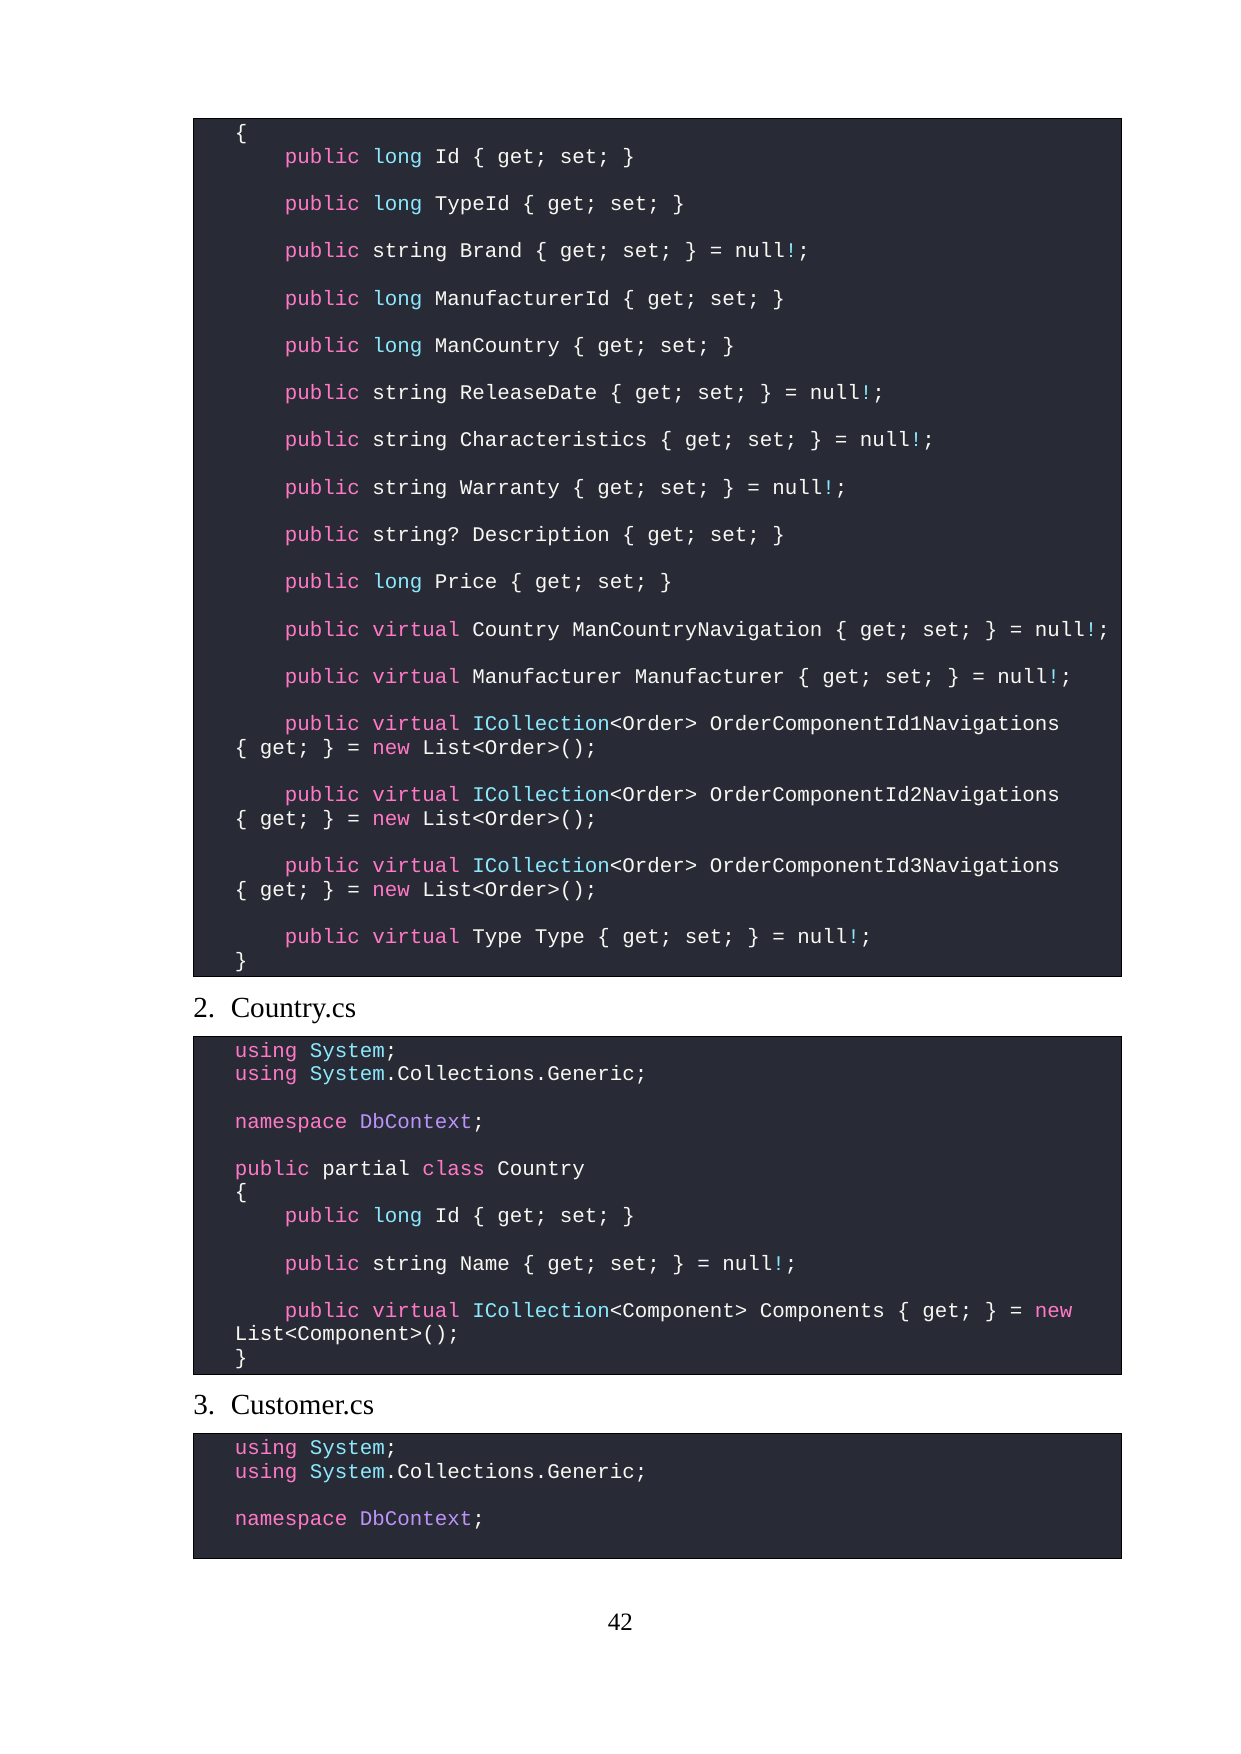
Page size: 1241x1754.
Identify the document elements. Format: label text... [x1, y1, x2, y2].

list public virtual ICollection<Order> OrderComponentId2Navigations { get; } = new List<Order>(); [194, 780, 1121, 827]
list { [194, 119, 1121, 142]
list using System.Collections.Generic; [194, 1457, 1121, 1480]
list public string ReleaseDate { get; set; } = null!; [194, 378, 1121, 402]
list public long Id { get; set; } [194, 1201, 1121, 1225]
list } [194, 1343, 1121, 1374]
list Customer.cs [193, 1387, 1122, 1421]
list public string Warranty { get; set; } = null!; [194, 473, 1121, 496]
list } [194, 946, 1121, 976]
list public long ManufacturerId { get; set; } [194, 284, 1121, 307]
list public virtual ICollection<Order> OrderComponentId1Navigations { get; } = new List<Order>(); [194, 709, 1121, 757]
list public virtual Type Type { get; set; } = null!; [194, 922, 1121, 946]
list using System; [194, 1434, 1121, 1457]
list using System; [194, 1037, 1121, 1059]
list public string Name { get; set; } = null!; [194, 1248, 1121, 1272]
list { [194, 1178, 1121, 1201]
list public string Characteristics { get; set; } = null!; [194, 426, 1121, 449]
list public long TypeId { get; set; } [194, 189, 1121, 213]
list public long Price { get; set; } [194, 567, 1121, 591]
list public long Id { get; set; } [194, 142, 1121, 165]
list namespace DbContext; [194, 1107, 1121, 1130]
list Country.cs [193, 990, 1122, 1023]
list public partial class Country [194, 1154, 1121, 1178]
list public string? Description { get; set; } [194, 520, 1121, 544]
list using System.Collections.Generic; [194, 1059, 1121, 1083]
list public virtual Country ManCountryNavigation { get; set; } = null!; [194, 615, 1121, 638]
list namespace DbContext; [194, 1504, 1121, 1528]
list public virtual ICollection<Order> OrderComponentId3Navigations { get; } = new List<Order>(); [194, 851, 1121, 898]
list public string Brand { get; set; } = null!; [194, 236, 1121, 260]
list public virtual Manufacturer Manufacturer { get; set; } = null!; [194, 662, 1121, 686]
list public long ManCountry { get; set; } [194, 331, 1121, 354]
list public virtual ICollection<Component> Components { get; } = new List<Component>(); [194, 1296, 1121, 1343]
